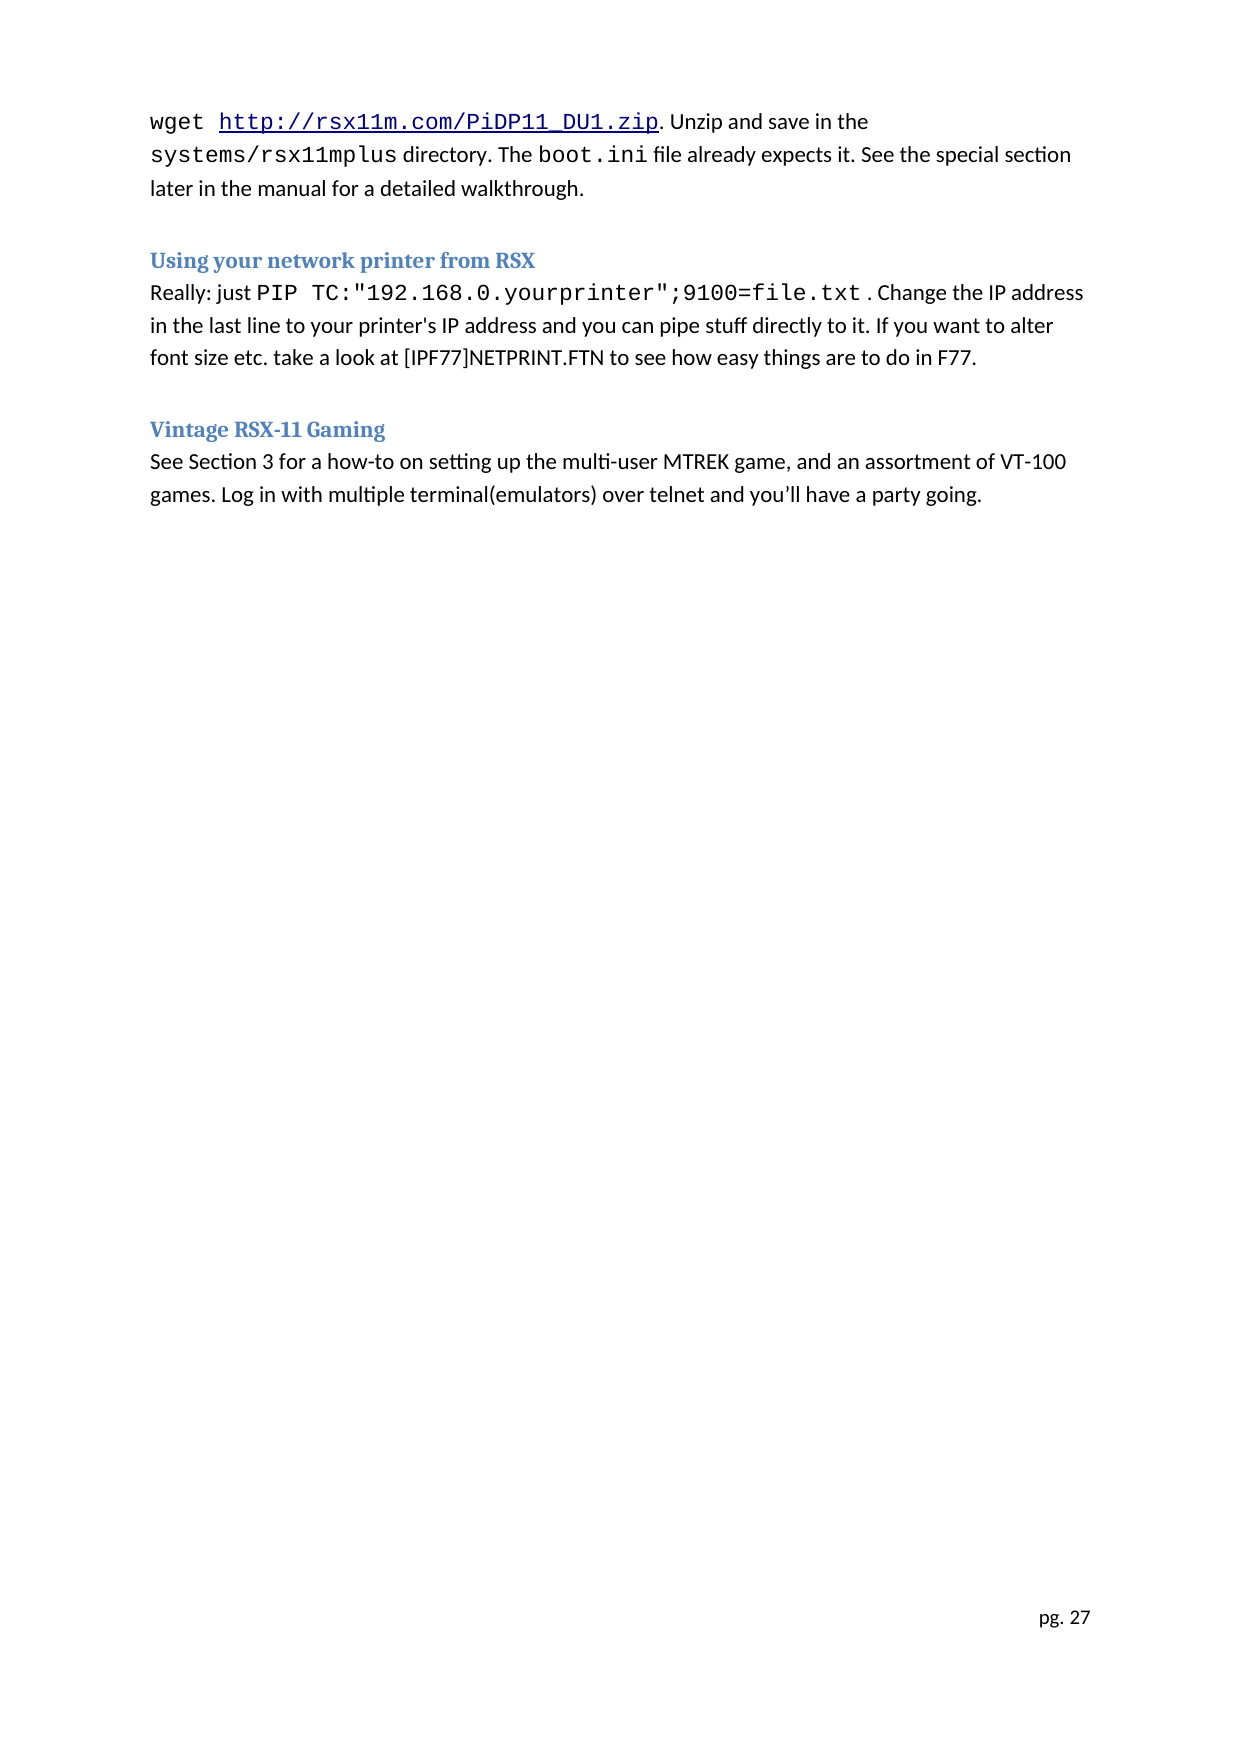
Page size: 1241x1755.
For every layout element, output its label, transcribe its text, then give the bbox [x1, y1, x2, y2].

text See Section 3 for a how-to on setting up the multi-user MTREK game, and an assortment of VT-100 games. Log in with multiple terminal(emulators) over telnet and you’ll have a party going. [150, 447, 1090, 508]
text Using your network printer from RSX [150, 248, 1090, 274]
text Vintage RSX-11 Gaming [150, 417, 1090, 444]
text wget http://rsx11m.com/PiDP11_DU1.zip. Unzip and save in the systems/rsx11mplus directory. The boot.ini file already expects it. See the special section later in the manual for a detailed walkthrough. [150, 75, 1090, 202]
text Really: just PIP TC:"192.168.0.yourprinter";9100=file.txt . Change the IP address in the last line to your printer's IP address and you can pipe stuff directly to it. If you want to alter font size etc. take a look at [IPF77]NETPRINT.FTN to see how easy things are to do in F77. [150, 278, 1090, 371]
